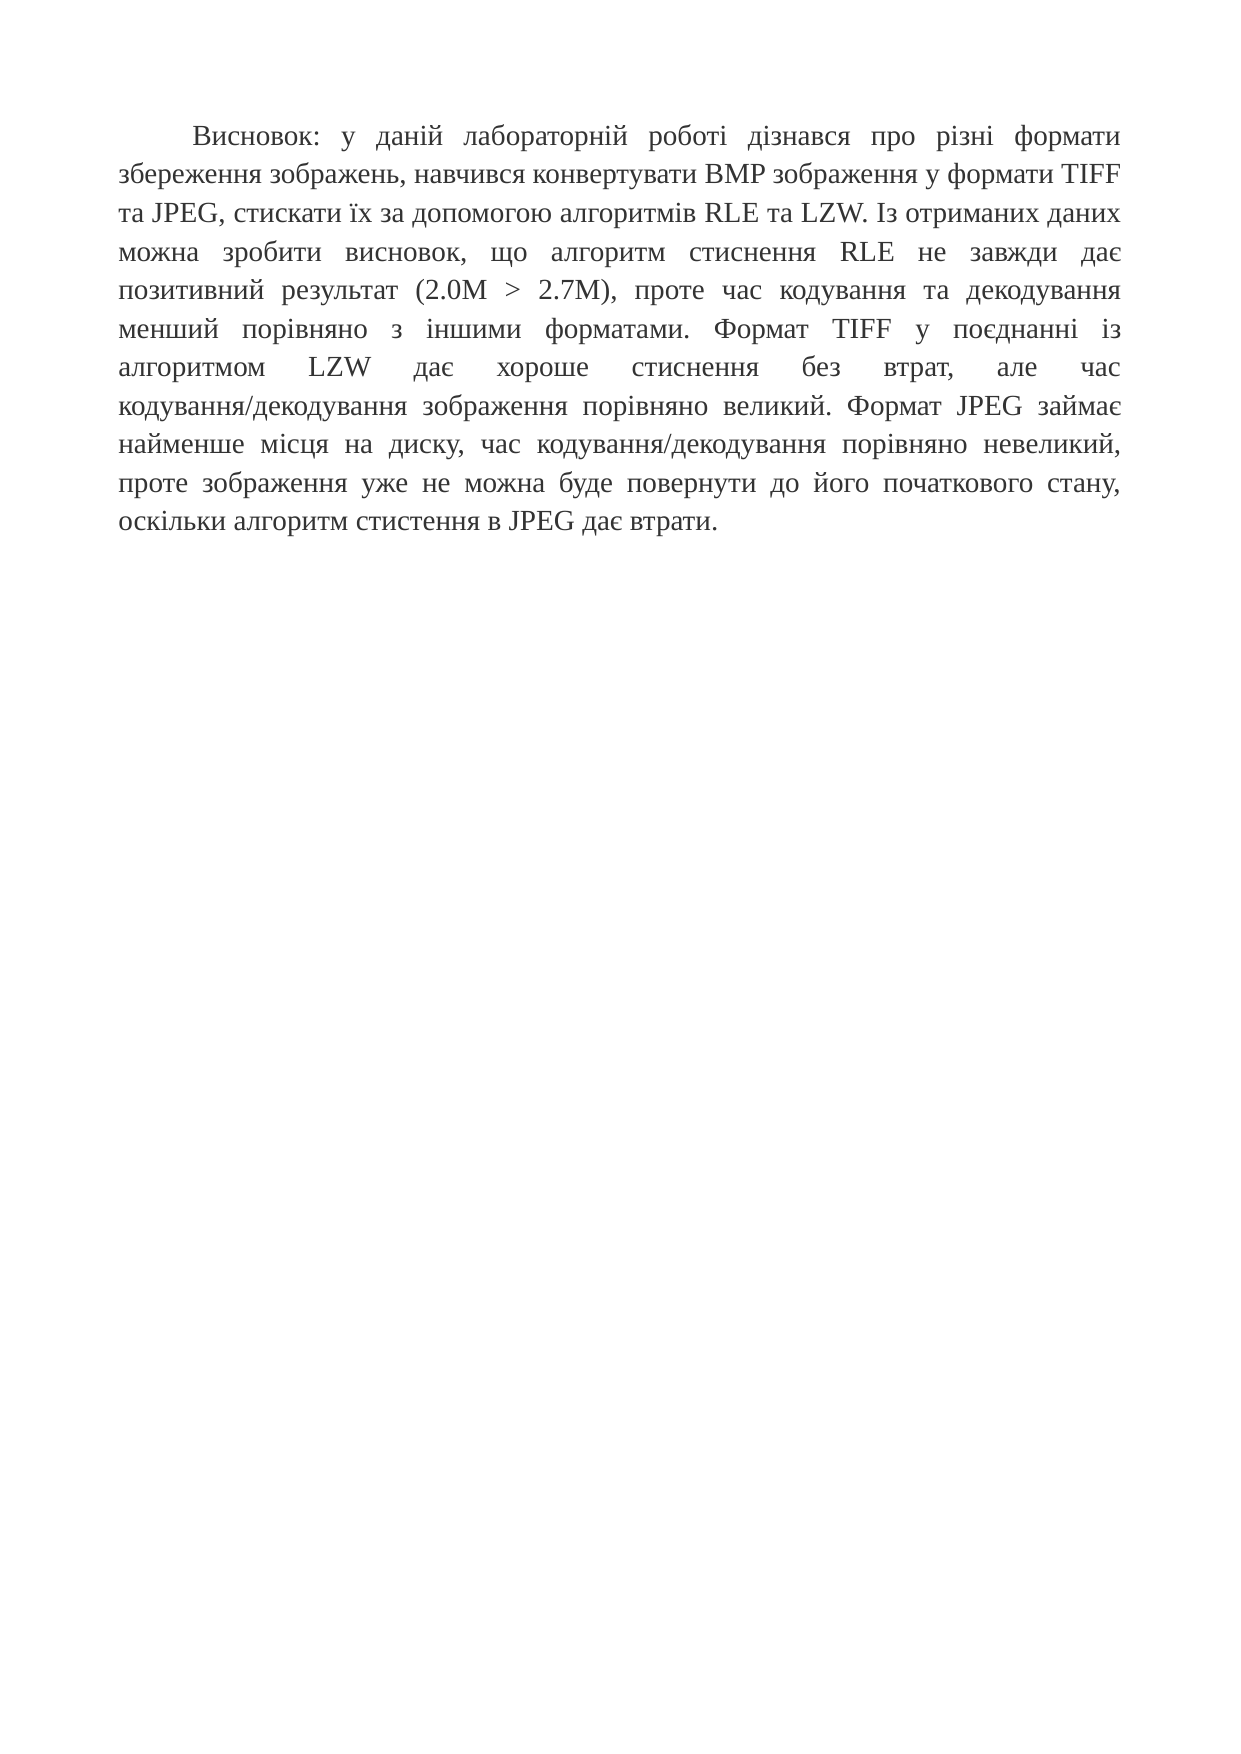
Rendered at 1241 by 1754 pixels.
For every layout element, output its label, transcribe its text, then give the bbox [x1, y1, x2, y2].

text Висновок: у даній лабораторній роботі дізнався про різні формати збереження зображень, навчився конвертувати BMP зображення у формати TIFF та JPEG, стискати їх за допомогою алгоритмів RLE та LZW. Із отриманих даних можна зробити висновок, що алгоритм стиснення RLE не завжди дає позитивний результат (2.0M > 2.7M), проте час кодування та декодування менший порівняно з іншими форматами. Формат TIFF у поєднанні із алгоритмом LZW дає хороше стиснення без втрат, але час кодування/декодування зображення порівняно великий. Формат JPEG займає найменше місця на диску, час кодування/декодування порівняно невеликий, проте зображення уже не можна буде повернути до його початкового стану, оскільки алгоритм стистення в JPEG дає втрати. [118, 118, 1122, 537]
